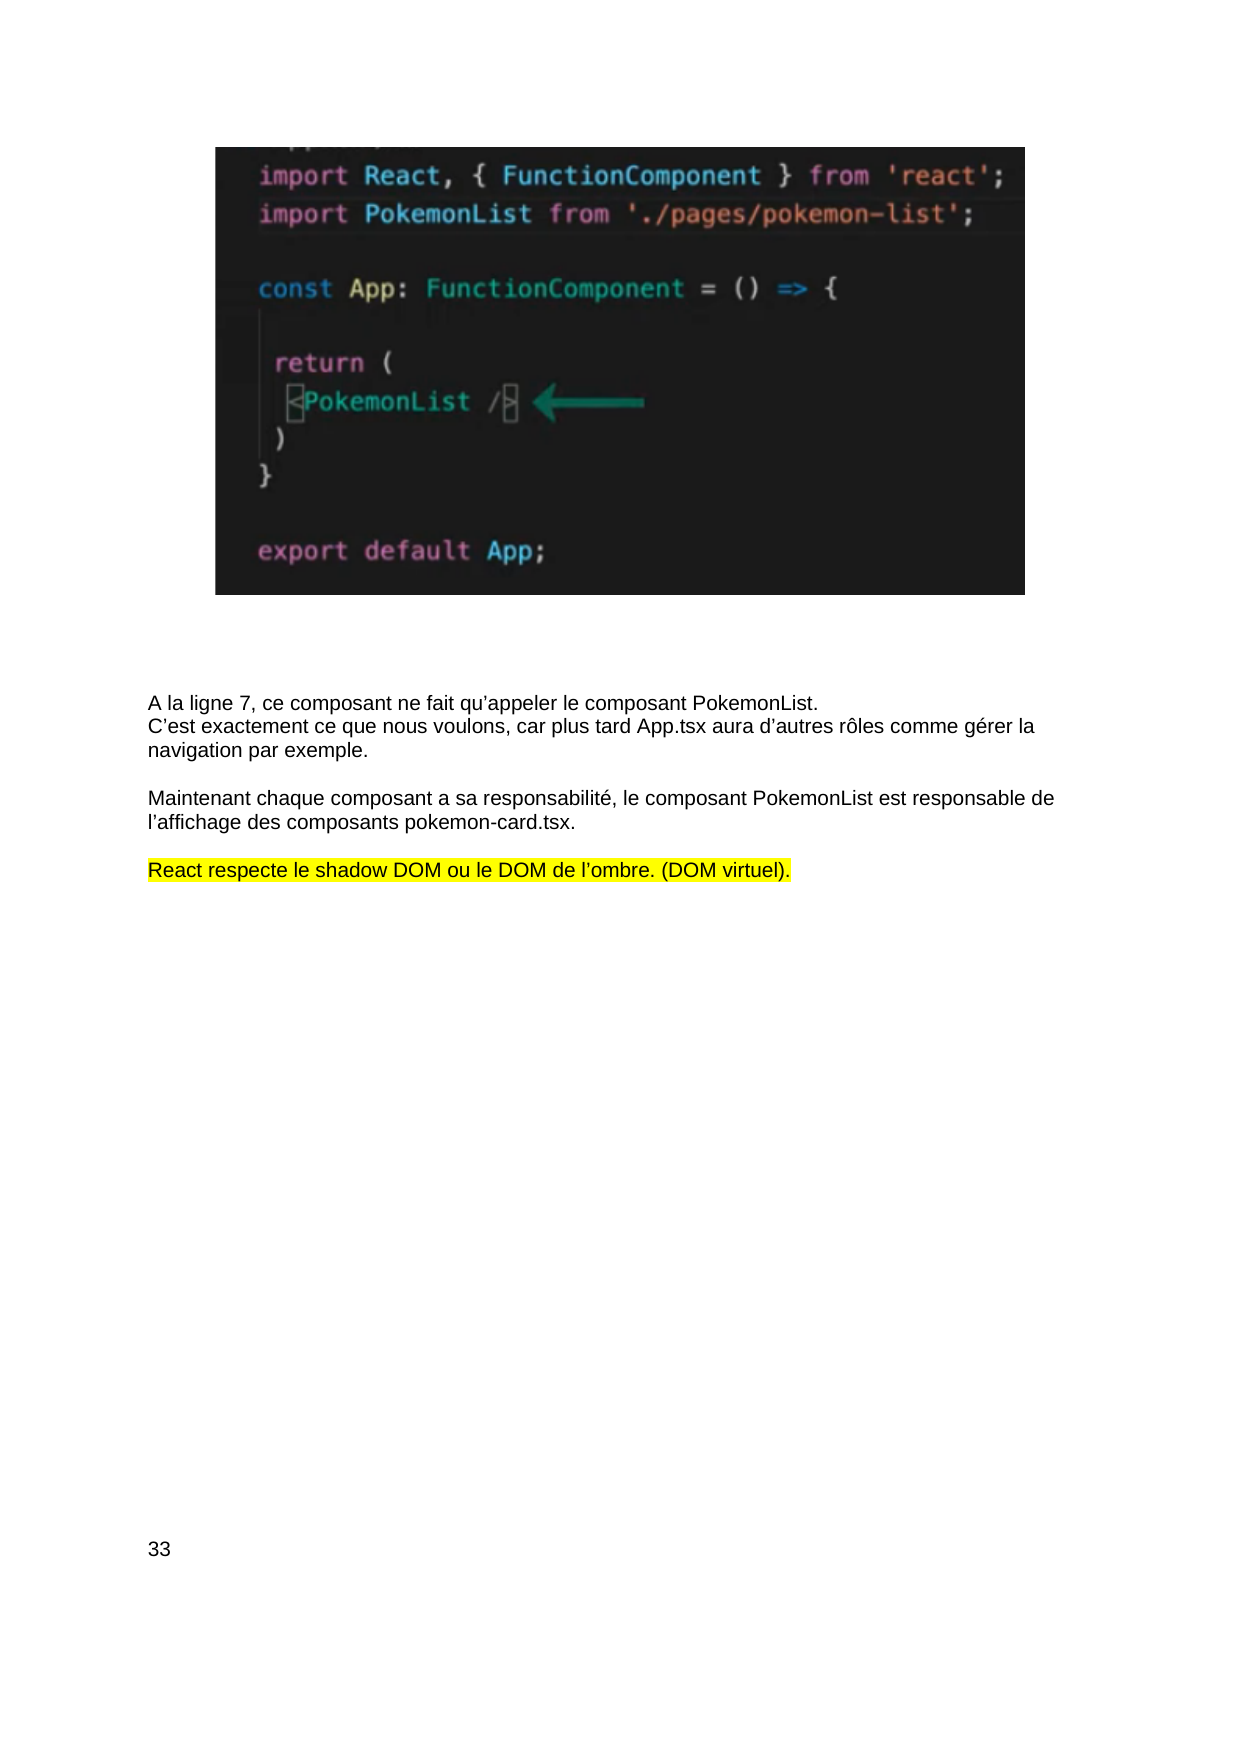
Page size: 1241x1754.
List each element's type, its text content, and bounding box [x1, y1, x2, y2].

text Maintenant chaque composant a sa responsabilité, le composant PokemonList est responsable de l’affichage des composants pokemon-card.tsx. [148, 786, 1093, 834]
text React respecte le shadow DOM ou le DOM de l’ombre. (DOM virtuel). [148, 858, 1093, 882]
text A la ligne 7, ce composant ne fait qu’appeler le composant PokemonList. [148, 690, 1093, 714]
picture [215, 147, 1025, 595]
text C’est exactement ce que nous voulons, car plus tard App.tsx aura d’autres rôles comme gérer la navigation par exemple. [148, 714, 1093, 762]
